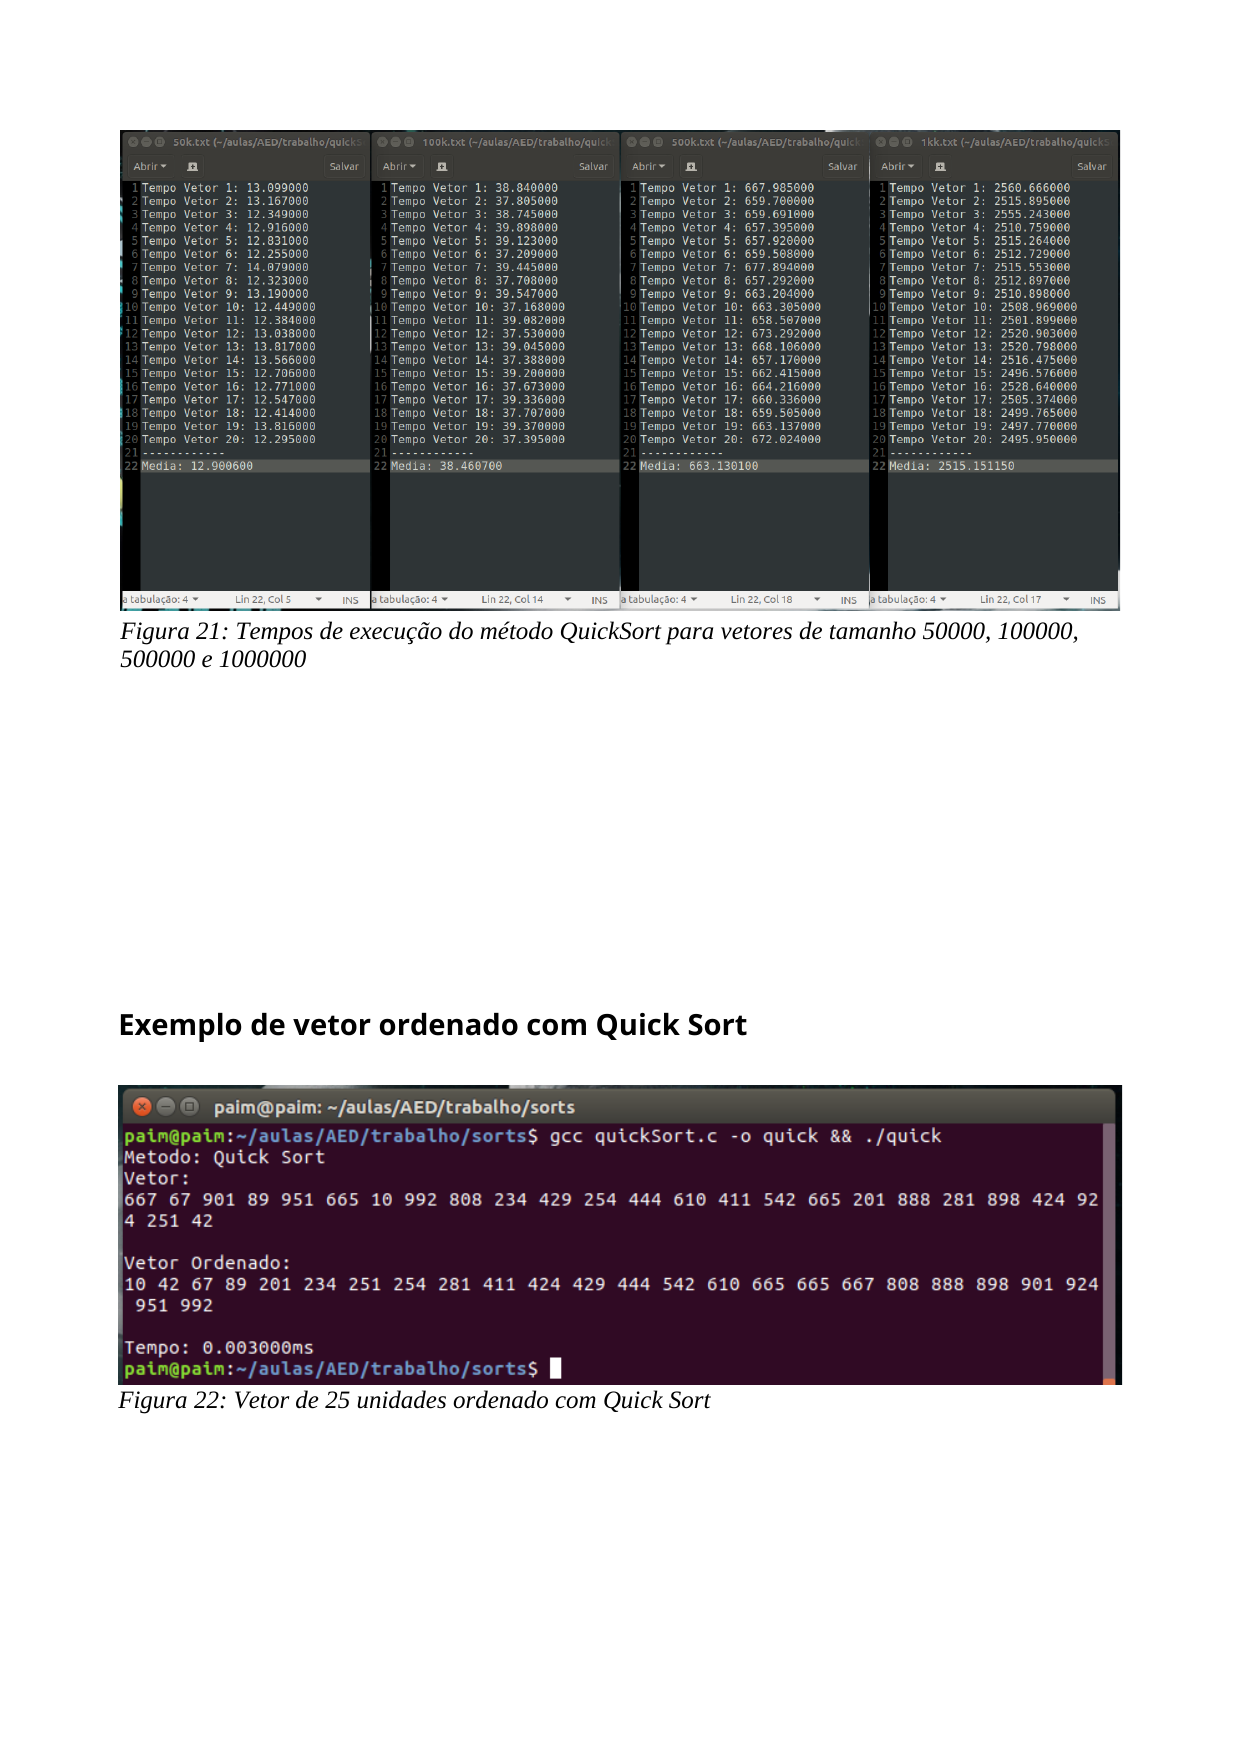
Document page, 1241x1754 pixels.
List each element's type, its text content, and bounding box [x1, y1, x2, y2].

text Figura 22: Vetor de 25 unidades ordenado com Quick Sort [118, 1385, 1122, 1414]
picture [120, 130, 1121, 611]
picture [118, 1085, 1123, 1385]
text Exemplo de vetor ordenado com Quick Sort [118, 1004, 1122, 1044]
text Figura 21: Tempos de execução do método QuickSort para vetores de tamanho 50000, 100000, 500000 e 1000000 [120, 611, 1120, 673]
